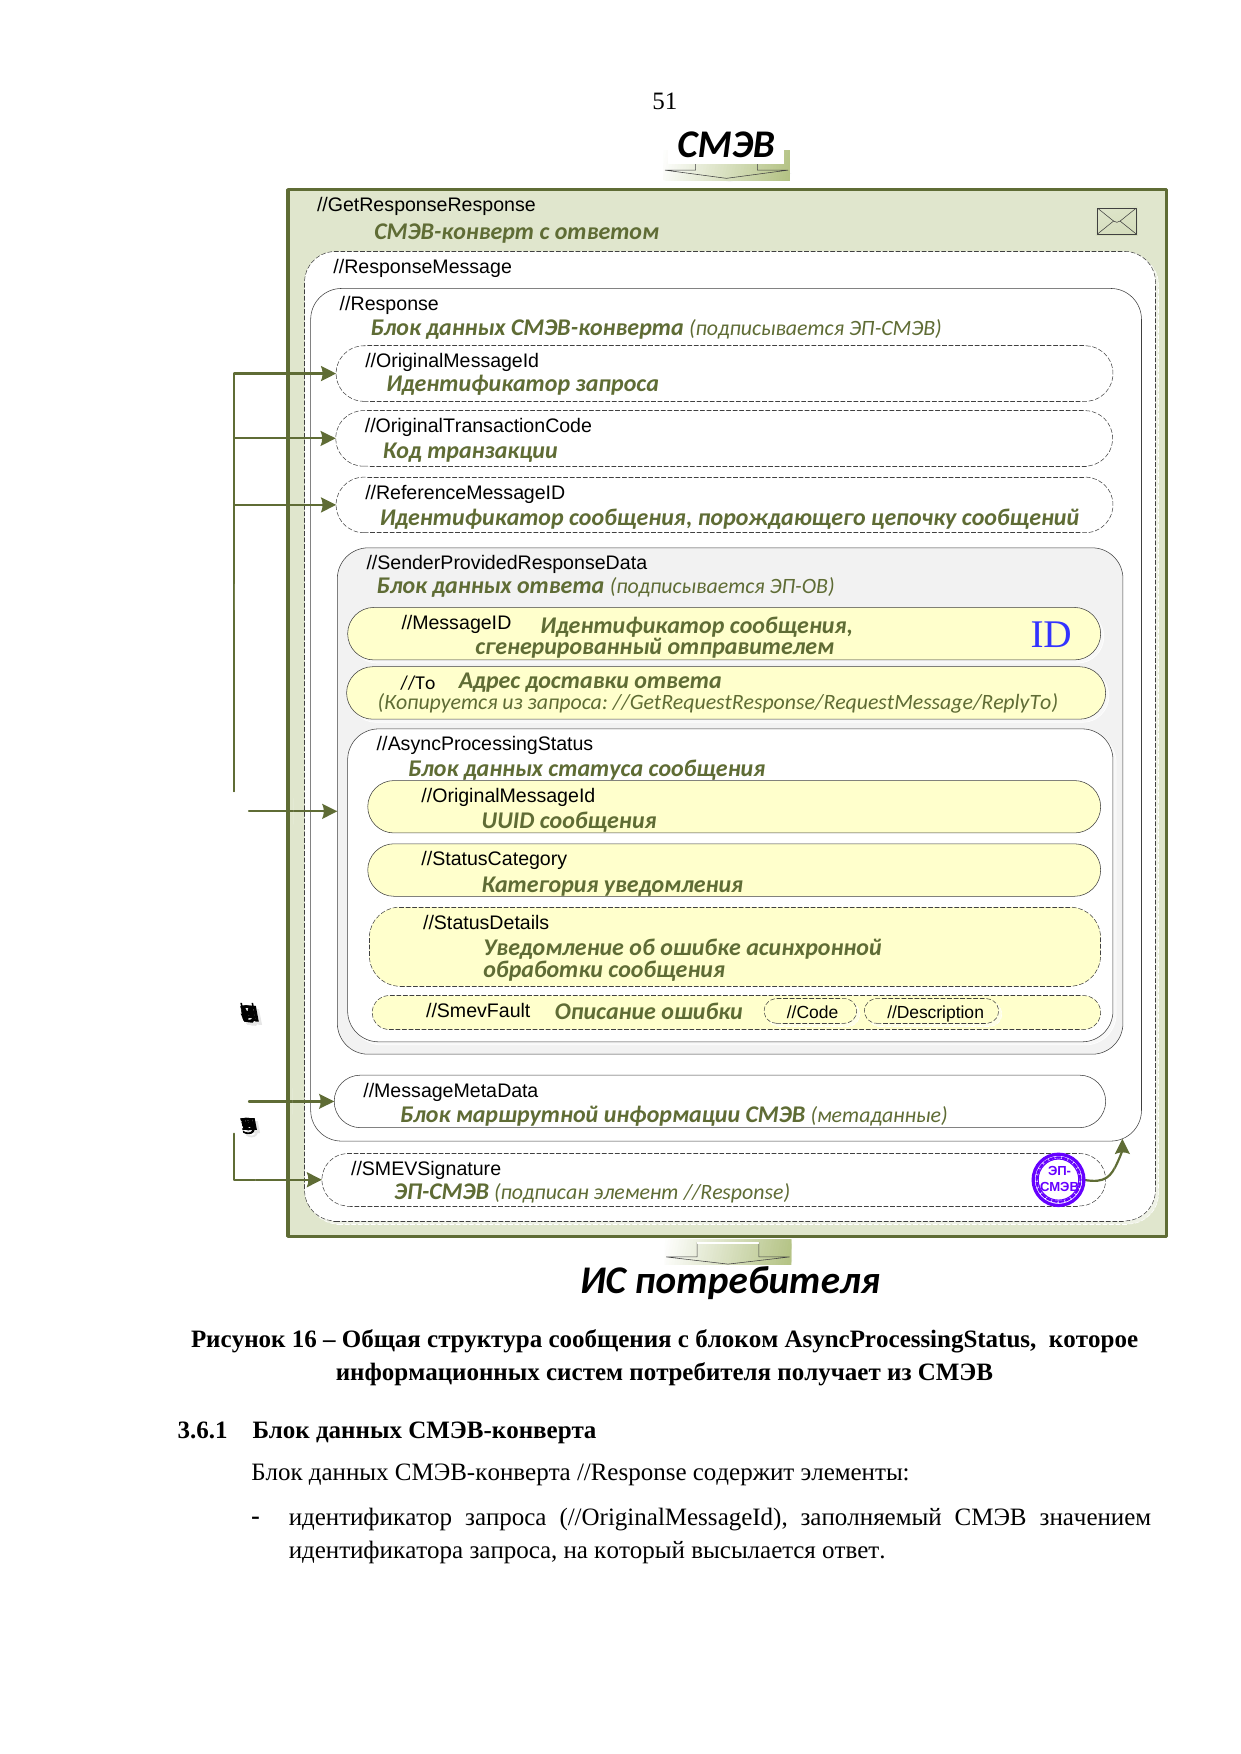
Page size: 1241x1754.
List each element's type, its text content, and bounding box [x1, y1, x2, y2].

subtitle Блок данных СМЭВ-конверта [177, 1416, 1152, 1444]
list идентификатор запроса (//OriginalMessageId), заполняемый СМЭВ значением идентификатора запроса, на который высылается ответ. [251, 1502, 1152, 1564]
text Блок данных СМЭВ-конверта //Response содержит элементы: [177, 1457, 1152, 1486]
list Рисунок 16 – Общая структура сообщения с блоком AsyncProcessingStatus, которое информационных систем потребителя получает из СМЭВ [177, 1324, 1152, 1386]
